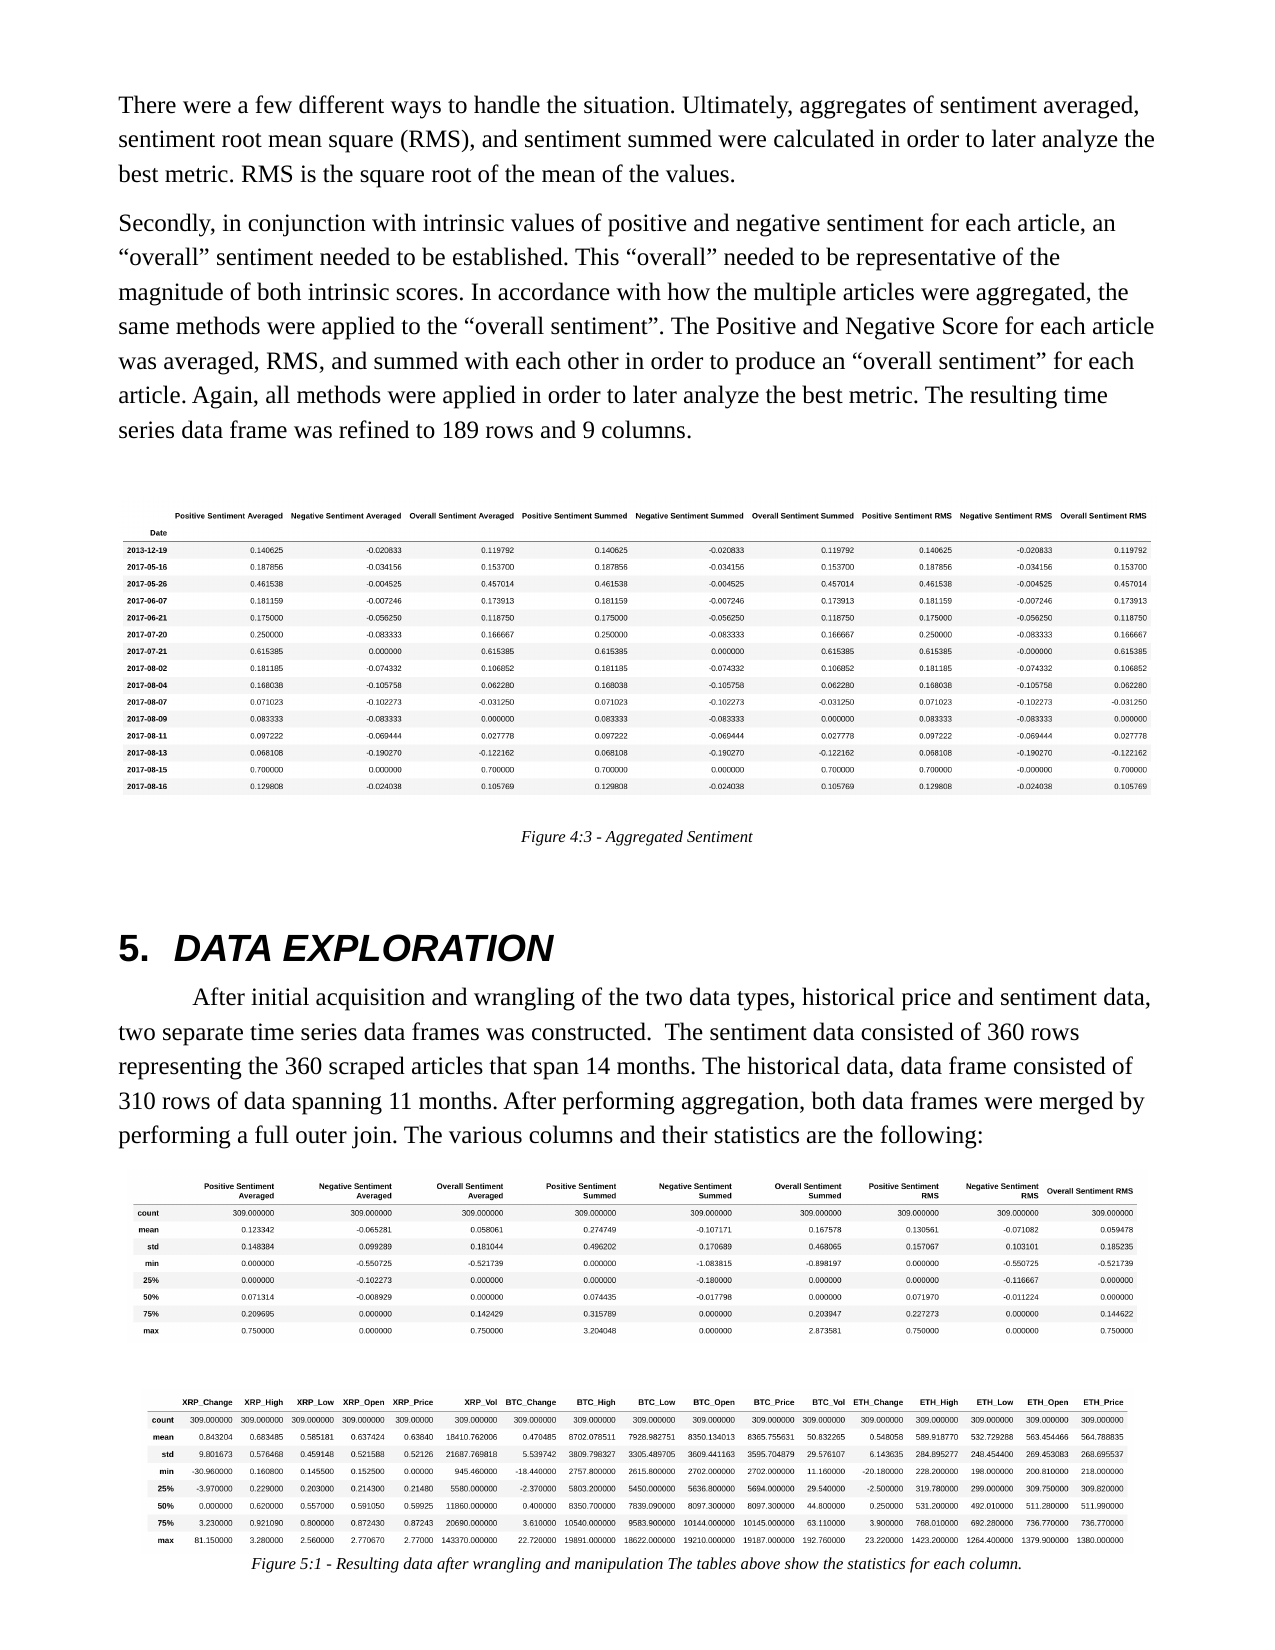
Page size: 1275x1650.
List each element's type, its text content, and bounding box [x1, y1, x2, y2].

text There were a few different ways to handle the situation. Ultimately, aggregates of sentiment averaged, sentiment root mean square (RMS), and sentiment summed were calculated in order to later analyze the best metric. RMS is the square root of the mean of the values. [118, 90, 1157, 188]
text Figure 5:1 - Resulting data after wrangling and manipulation The tables above show the statistics for each column. [141, 1554, 1134, 1573]
subtitle DATA EXPLORATION [118, 926, 1157, 970]
picture [141, 1388, 1134, 1554]
text After initial acquisition and wrangling of the two data types, historical price and sentiment data, two separate time series data frames was constructed. The sentiment data consisted of 360 rows representing the 360 scraped articles that span 14 months. The historical data, data frame consisted of 310 rows of data spanning 11 months. After performing aggregation, both data frames were merged by performing a full outer join. The various columns and their statistics are the following: [118, 982, 1157, 1149]
text Figure 4:3 - Aggregated Sentiment [118, 799, 1157, 846]
picture [118, 496, 1157, 799]
text Secondly, in conjunction with intrinsic values of positive and negative sentiment for each article, an “overall” sentiment needed to be established. This “overall” needed to be representative of the magnitude of both intrinsic scores. In accordance with how the multiple articles were aggregated, the same methods were applied to the “overall sentiment”. The Positive and Negative Score for each article was averaged, RMS, and summed with each other in order to produce an “overall sentiment” for each article. Again, all methods were applied in order to later analyze the best metric. The resulting time series data frame was refined to 189 rows and 9 columns. [118, 208, 1157, 444]
picture [127, 1169, 1148, 1343]
